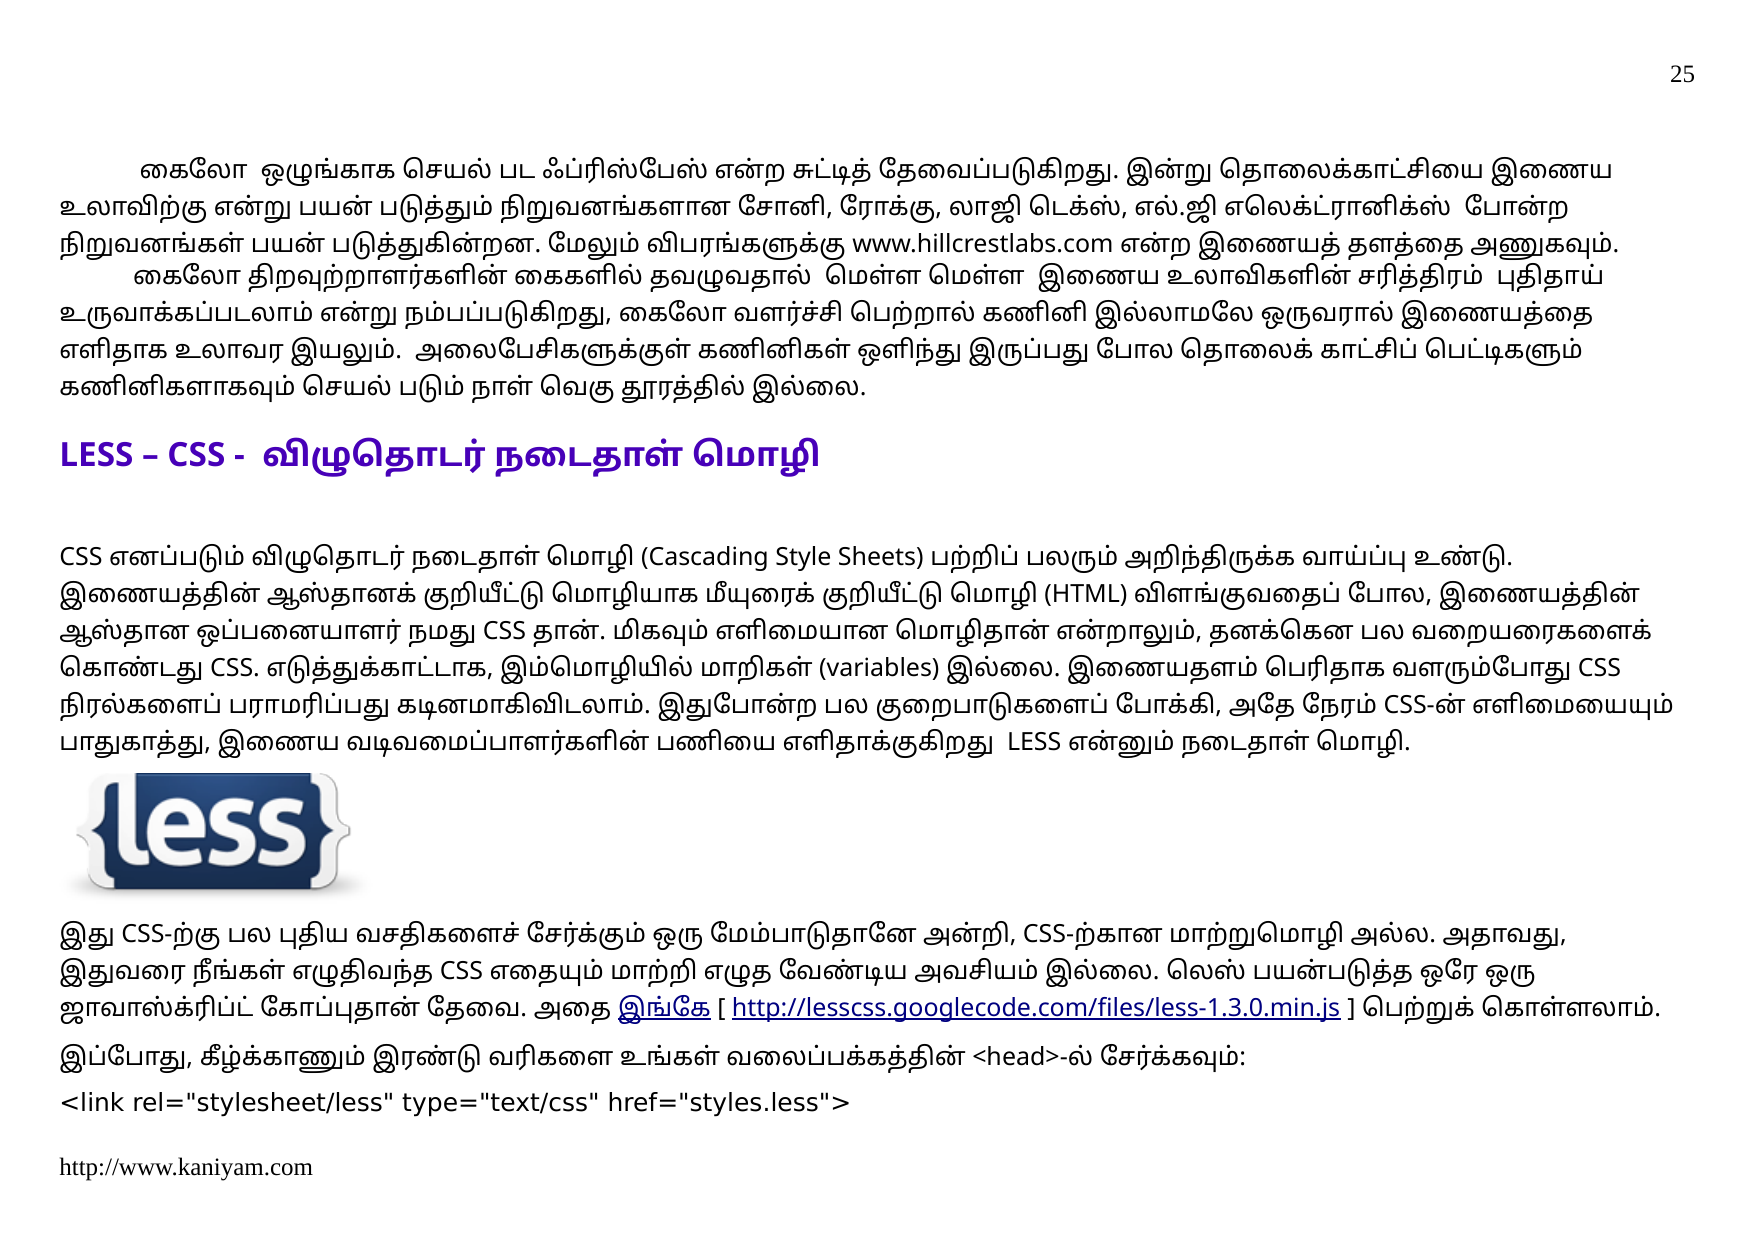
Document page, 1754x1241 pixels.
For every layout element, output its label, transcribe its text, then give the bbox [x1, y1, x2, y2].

text இப்போது, கீழ்க்காணும் இரண்டு வரிகளை உங்கள் வலைப்பக்கத்தின் <head>-ல் சேர்க்கவும்: [59, 1039, 1695, 1076]
text கைலோ ஒழுங்காக செயல் பட ஃப்ரிஸ்பேஸ் என்ற சுட்டித் தேவைப்படுகிறது. இன்று தொலைக்காட்சியை இணைய உலாவிற்கு என்று பயன் படுத்தும் நிறுவனங்களான சோனி, ரோக்கு, லாஜி டெக்ஸ், எல்.ஜி எலெக்ட்ரானிக்ஸ் போன்ற நிறுவனங்கள் பயன் படுத்துகின்றன. மேலும் விபரங்களுக்கு www.hillcrestlabs.com என்ற இணையத் தளத்தை அணுகவும். [59, 151, 1695, 262]
subtitle LESS – CSS - விழுதொடர் நடைதாள் மொழி [59, 431, 1695, 480]
text <link rel="stylesheet/less" type="text/css" href="styles.less"> [59, 1088, 1695, 1118]
picture [59, 773, 374, 904]
text இது CSS-ற்கு பல புதிய வசதிகளைச் சேர்க்கும் ஒரு மேம்பாடுதானே அன்றி, CSS-ற்கான மாற்றுமொழி அல்ல. அதாவது, இதுவரை நீங்கள் எழுதிவந்த CSS எதையும் மாற்றி எழுத வேண்டிய அவசியம் இல்லை. லெஸ் பயன்படுத்த ஒரே ஒரு ஜாவாஸ்க்ரிப்ட் கோப்புதான் தேவை. அதை இங்கே [ http://lesscss.googlecode.com/files/less-1.3.0.min.js ] பெற்றுக் கொள்ளலாம். [59, 916, 1695, 1027]
text CSS எனப்படும் விழுதொடர் நடைதாள் மொழி (Cascading Style Sheets) பற்றிப் பலரும் அறிந்திருக்க வாய்ப்பு உண்டு. இணையத்தின் ஆஸ்தானக் குறியீட்டு மொழியாக மீயுரைக் குறியீட்டு மொழி (HTML) விளங்குவதைப் போல, இணையத்தின் ஆஸ்தான ஒப்பனையாளர் நமது CSS தான். மிகவும் எளிமையான மொழிதான் என்றாலும், தனக்கென பல வறையரைகளைக் கொண்டது CSS. எடுத்துக்காட்டாக, இம்மொழியில் மாறிகள் (variables) இல்லை. இணையதளம் பெரிதாக வளரும்போது CSS நிரல்களைப் பராமரிப்பது கடினமாகிவிடலாம். இதுபோன்ற பல குறைபாடுகளைப் போக்கி, அதே நேரம் CSS-ன் எளிமையையும் பாதுகாத்து, இணைய வடிவமைப்பாளர்களின் பணியை எளிதாக்குகிறது LESS என்னும் நடைதாள் மொழி. [59, 539, 1695, 761]
text கைலோ திறவுற்றாளர்களின் கைகளில் தவழுவதால் மெள்ள மெள்ள இணைய உலாவிகளின் சரித்திரம் புதிதாய் உருவாக்கப்படலாம் என்று நம்பப்படுகிறது, கைலோ வளர்ச்சி பெற்றால் கணினி இல்லாமலே ஒருவரால் இணையத்தை எளிதாக உலாவர இயலும். அலைபேசிகளுக்குள் கணினிகள் ஒளிந்து இருப்பது போல தொலைக் காட்சிப் பெட்டிகளும் கணினிகளாகவும் செயல் படும் நாள் வெகு தூரத்தில் இல்லை. [59, 262, 1695, 406]
